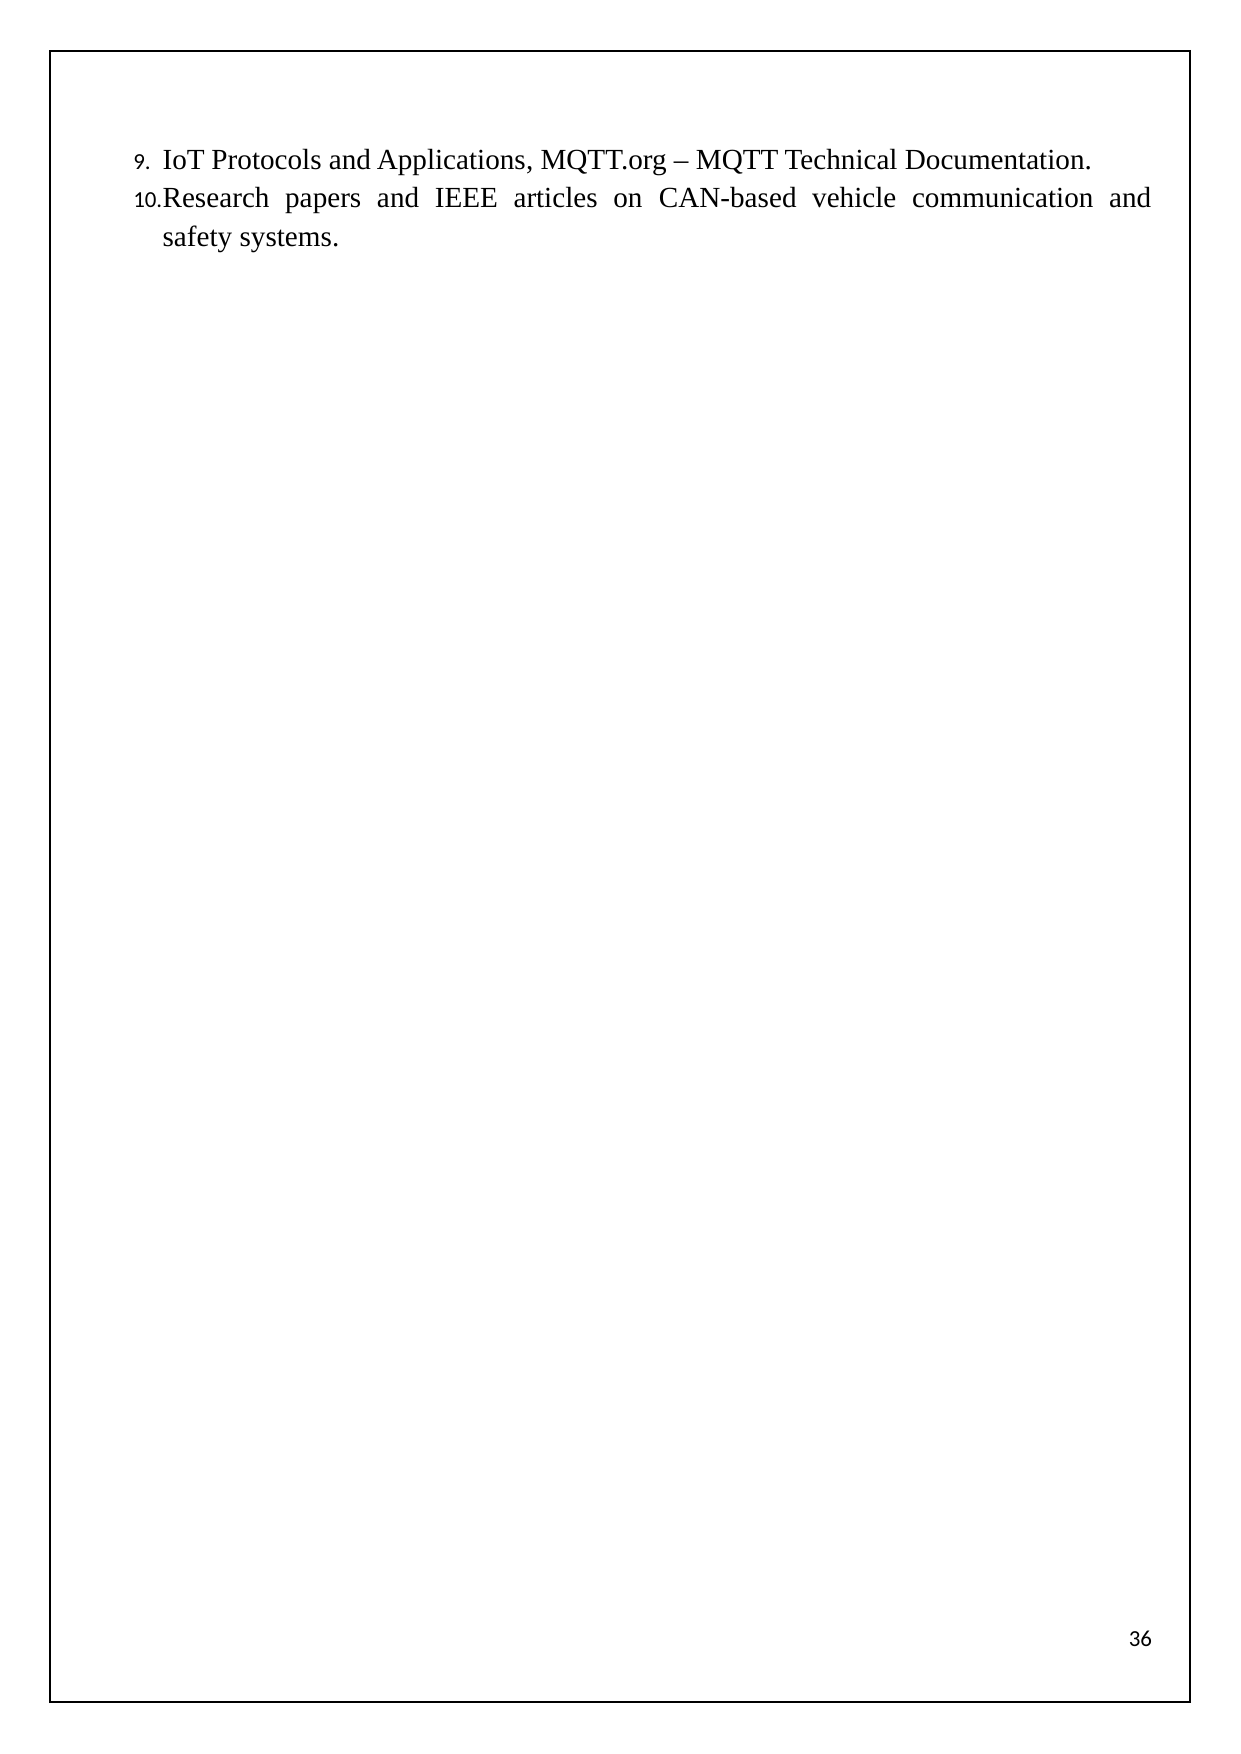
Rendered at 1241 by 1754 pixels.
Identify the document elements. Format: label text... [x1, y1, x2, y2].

list IoT Protocols and Applications, MQTT.org – MQTT Technical Documentation. [133, 142, 1152, 175]
list Research papers and IEEE articles on CAN-based vehicle communication and safety systems. [133, 180, 1152, 252]
